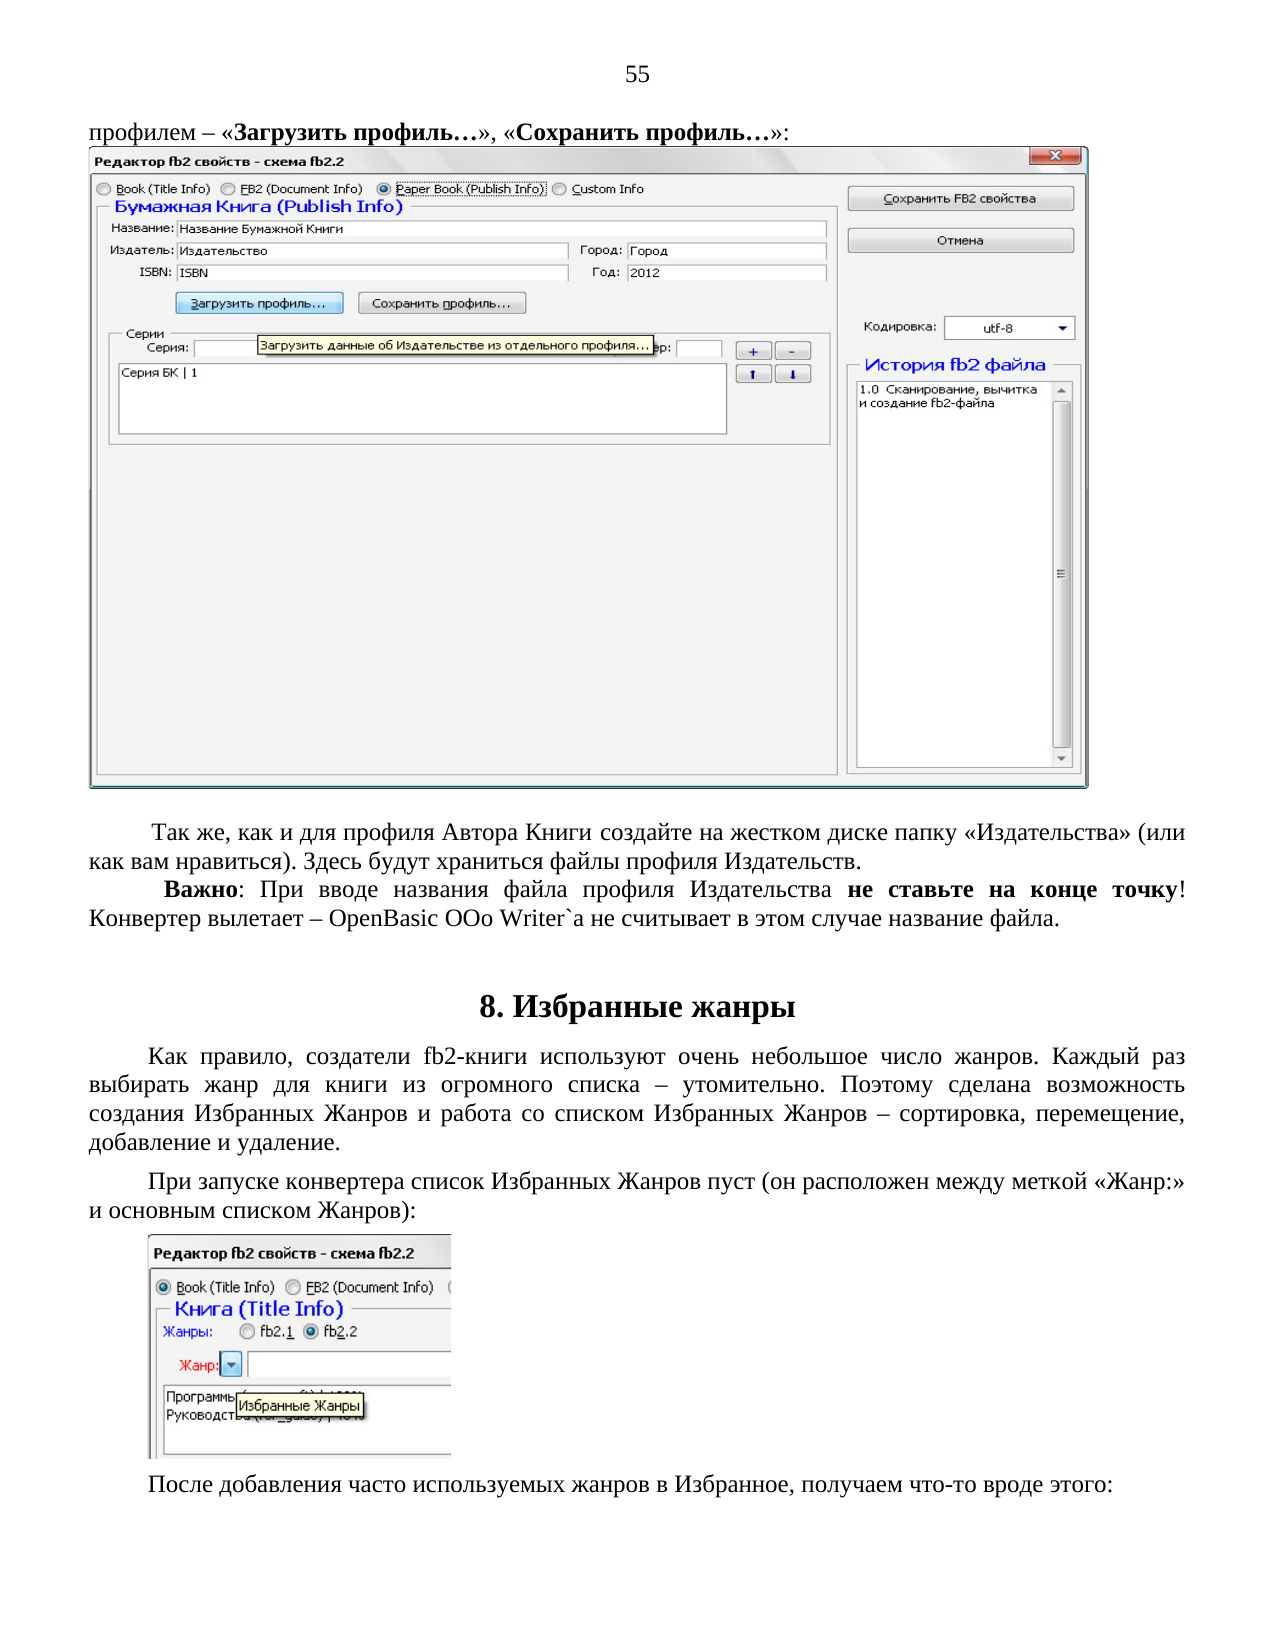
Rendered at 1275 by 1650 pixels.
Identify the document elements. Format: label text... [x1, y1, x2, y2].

text После добавления часто используемых жанров в Избранное, получаем что-то вроде этого: [89, 1469, 1186, 1498]
text Как правило, создатели fb2-книги используют очень небольшое число жанров. Каждый раз выбирать жанр для книги из огромного списка – утомительно. Поэтому сделана возможность создания Избранных Жанров и работа со списком Избранных Жанров – сортировка, перемещение, добавление и удаление. [89, 1041, 1186, 1156]
text Важно: При вводе названия файла профиля Издательства не ставьте на конце точку! Конвертер вылетает – OpenBasic OOo Writer`a не считывает в этом случае название файла. [89, 874, 1186, 932]
subtitle 8. Избранные жанры [89, 986, 1186, 1024]
text При запуске конвертера список Избранных Жанров пуст (он расположен между меткой «Жанр:» и основным списком Жанров): [89, 1166, 1186, 1224]
text профилем – «Загрузить профиль…», «Сохранить профиль…»: [89, 117, 1186, 146]
text Так же, как и для профиля Автора Книги создайте на жестком диске папку «Издательства» (или как вам нравиться). Здесь будут храниться файлы профиля Издательств. [89, 817, 1186, 874]
picture [147, 1234, 452, 1459]
picture [88, 146, 1089, 789]
